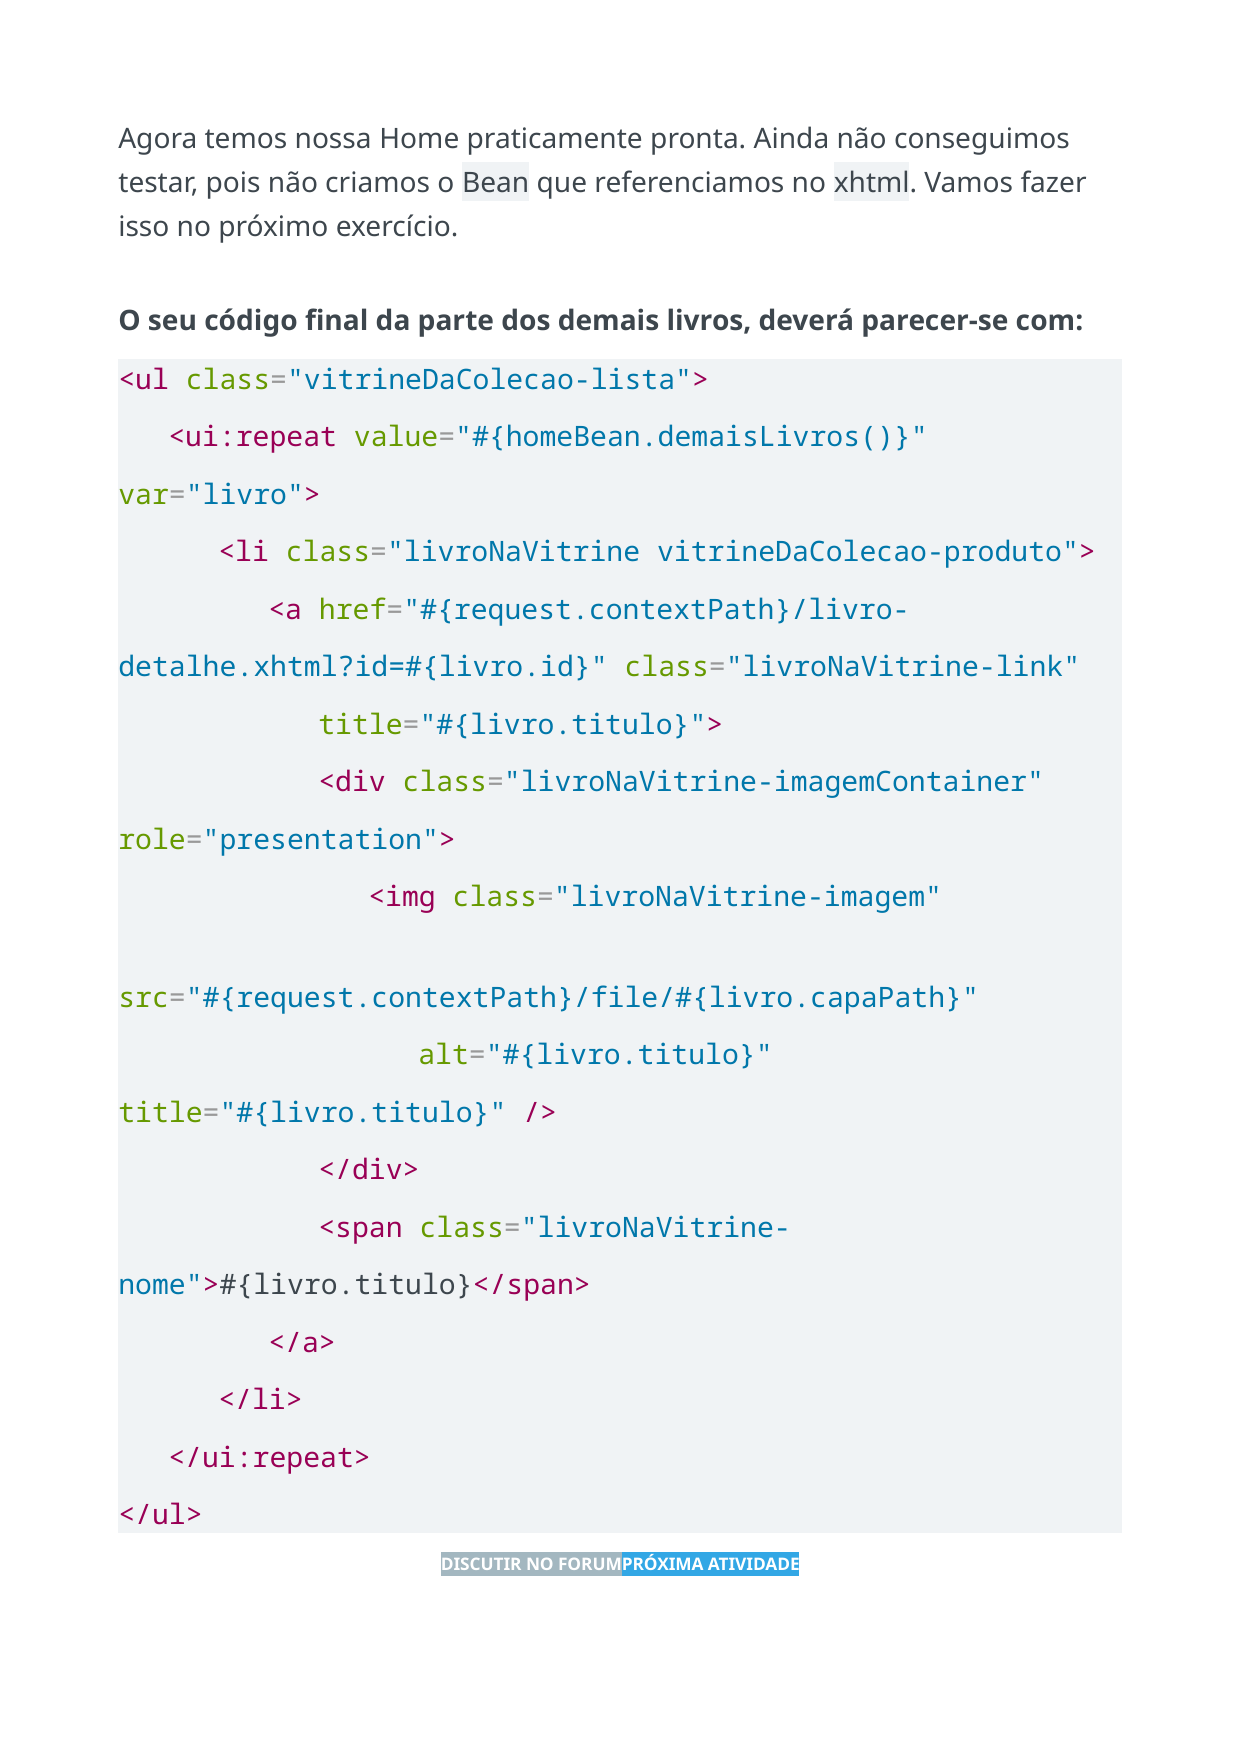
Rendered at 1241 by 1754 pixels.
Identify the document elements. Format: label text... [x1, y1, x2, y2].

text src="#{request.contextPath}/file/#{livro.capaPath}" [118, 934, 1122, 1015]
text <li class="livroNaVitrine vitrineDaColecao-produto"> [118, 532, 1122, 570]
text </li> [118, 1379, 1122, 1418]
text <span class="livroNaVitrine-nome">#{livro.titulo}</span> [118, 1207, 1122, 1303]
text <div class="livroNaVitrine-imagemContainer" role="presentation"> [118, 762, 1122, 858]
text </a> [118, 1322, 1122, 1360]
text <img class="livroNaVitrine-imagem" [118, 877, 1122, 915]
text Agora temos nossa Home praticamente pronta. Ainda não conseguimos testar, pois não criamos o Bean que referenciamos no xhtml. Vamos fazer isso no próximo exercício. [118, 118, 1122, 244]
text </div> [118, 1149, 1122, 1188]
text <a href="#{request.contextPath}/livro-detalhe.xhtml?id=#{livro.id}" class="livroNaVitrine-link" [118, 589, 1122, 685]
text </ui:repeat> [118, 1437, 1122, 1475]
text O seu código final da parte dos demais livros, deverá parecer-se com: [118, 301, 1122, 339]
text DISCUTIR NO FORUMPRÓXIMA ATIVIDADE [118, 1552, 1122, 1576]
text </ul> [118, 1494, 1122, 1533]
text title="#{livro.titulo}"> [118, 704, 1122, 743]
text <ui:repeat value="#{homeBean.demaisLivros()}" var="livro"> [118, 417, 1122, 513]
text <ul class="vitrineDaColecao-lista"> [118, 359, 1122, 398]
text alt="#{livro.titulo}" title="#{livro.titulo}" /> [118, 1034, 1122, 1130]
